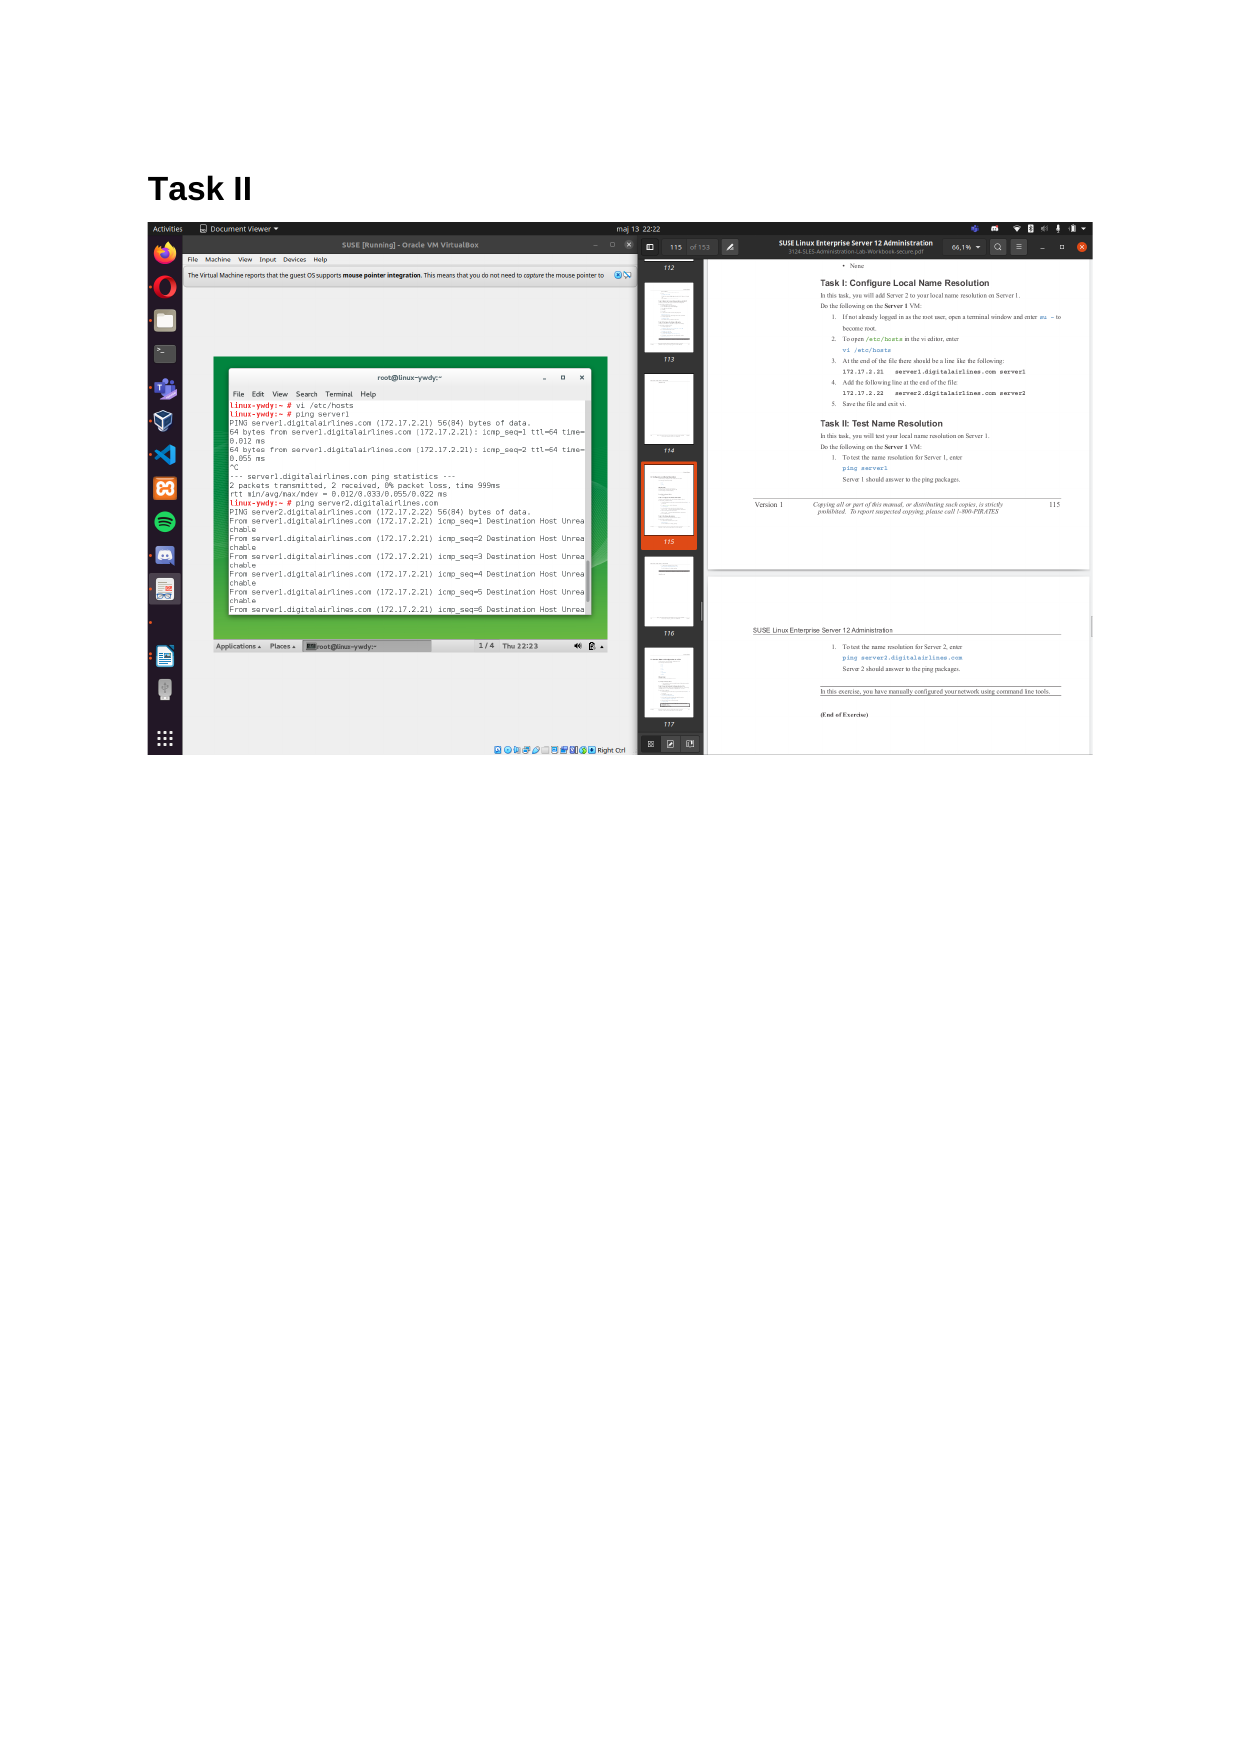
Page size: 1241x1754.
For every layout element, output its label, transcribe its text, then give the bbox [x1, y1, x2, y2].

subtitle Task II [148, 168, 1093, 207]
picture [147, 222, 1093, 755]
